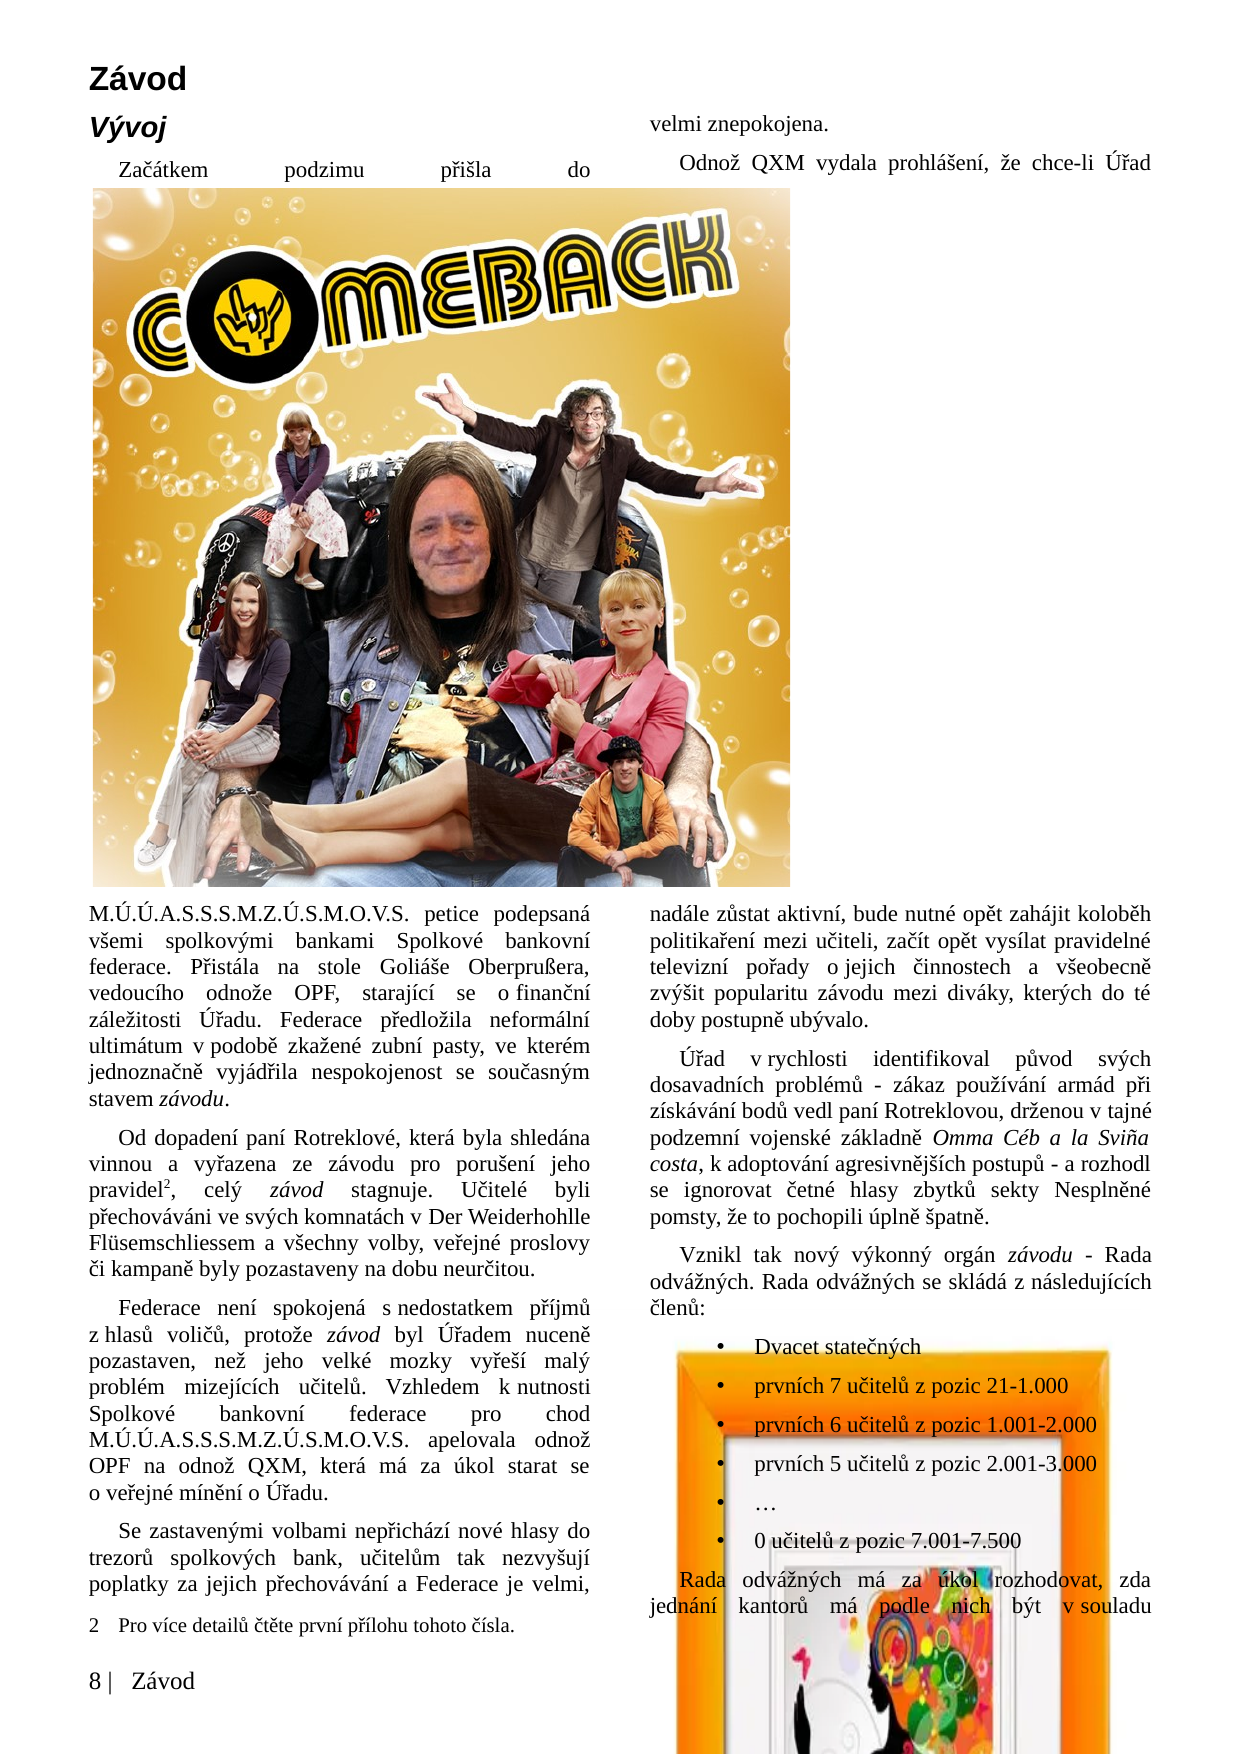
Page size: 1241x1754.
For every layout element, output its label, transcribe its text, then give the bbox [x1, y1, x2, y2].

text Úřad v rychlosti identifikoval původ svých dosavadních problémů - zákaz používání armád při získávání bodů vedl paní Rotreklovou, drženou v tajné podzemní vojenské základně Omma Céb a la Sviña costa, k adoptování agresivnějších postupů - a rozhodl se ignorovat četné hlasy zbytků sekty Nesplněné pomsty, že to pochopili úplně špatně. [649, 1044, 1152, 1229]
picture [576, 1308, 1141, 1754]
text Odnož QXM vydala prohlášení, že chce-li Úřad nadále zůstat aktivní, bude nutné opět zahájit koloběh politikaření mezi učiteli, začít opět vysílat pravidelné televizní pořady o jejich činnostech a všeobecně zvýšit popularitu závodu mezi diváky, kterých do té doby postupně ubývalo. [649, 149, 1152, 1032]
subtitle Vývoj [88, 110, 591, 144]
text Federace není spokojená s nedostatkem příjmů z hlasů voličů, protože závod byl Úřadem nuceně pozastaven, než jeho velké mozky vyřeší malý problém mizejících učitelů. Vzhledem k nutnosti Spolkové bankovní federace pro chod M.Ú.Ú.A.S.S.S.M.Z.Ú.S.M.O.V.S. apelovala odnož OPF na odnož QXM, která má za úkol starat se o veřejné mínění o Úřadu. [88, 1294, 591, 1505]
text Od dopadení paní Rotreklové, která byla shledána vinnou a vyřazena ze závodu pro porušení jeho pravidel, celý závod stagnuje. Učitelé byli přechováváni ve svých komnatách v Der Weiderhohlle Flüsemschliessem a všechny volby, veřejné proslovy či kampaně byly pozastaveny na dobu neurčitou. [88, 1124, 591, 1282]
text Se zastavenými volbami nepřichází nové hlasy do trezorů spolkových bank, učitelům tak nezvyšují poplatky za jejich přechovávání a Federace je velmi, velmi znepokojena. [649, 110, 1152, 136]
list … [1141, 1488, 1152, 1515]
text Se zastavenými volbami nepřichází nové hlasy do trezorů spolkových bank, učitelům tak nezvyšují poplatky za jejich přechovávání a Federace je velmi, velmi znepokojena. [88, 1518, 576, 1597]
text Vznikl tak nový výkonný orgán závodu - Rada odvážných. Rada odvážných se skládá z následujících členů: [649, 1242, 1152, 1321]
text Začátkem podzimu přišla do M.Ú.Ú.A.S.S.S.M.Z.Ú.S.M.O.V.S. petice podepsaná všemi spolkovými bankami Spolkové bankovní federace. Přistála na stole Goliáše Oberprußera, vedoucího odnože OPF, starající se o finanční záležitosti Úřadu. Federace předložila neformální ultimátum v podobě zkažené zubní pasty, ve kterém jednoznačně vyjádřila nespokojenost se současným stavem závodu. [88, 156, 591, 1111]
text Pro více detailů čtěte první přílohu tohoto čísla. [88, 1613, 576, 1637]
subtitle Závod [88, 59, 1152, 98]
picture [92, 188, 791, 881]
